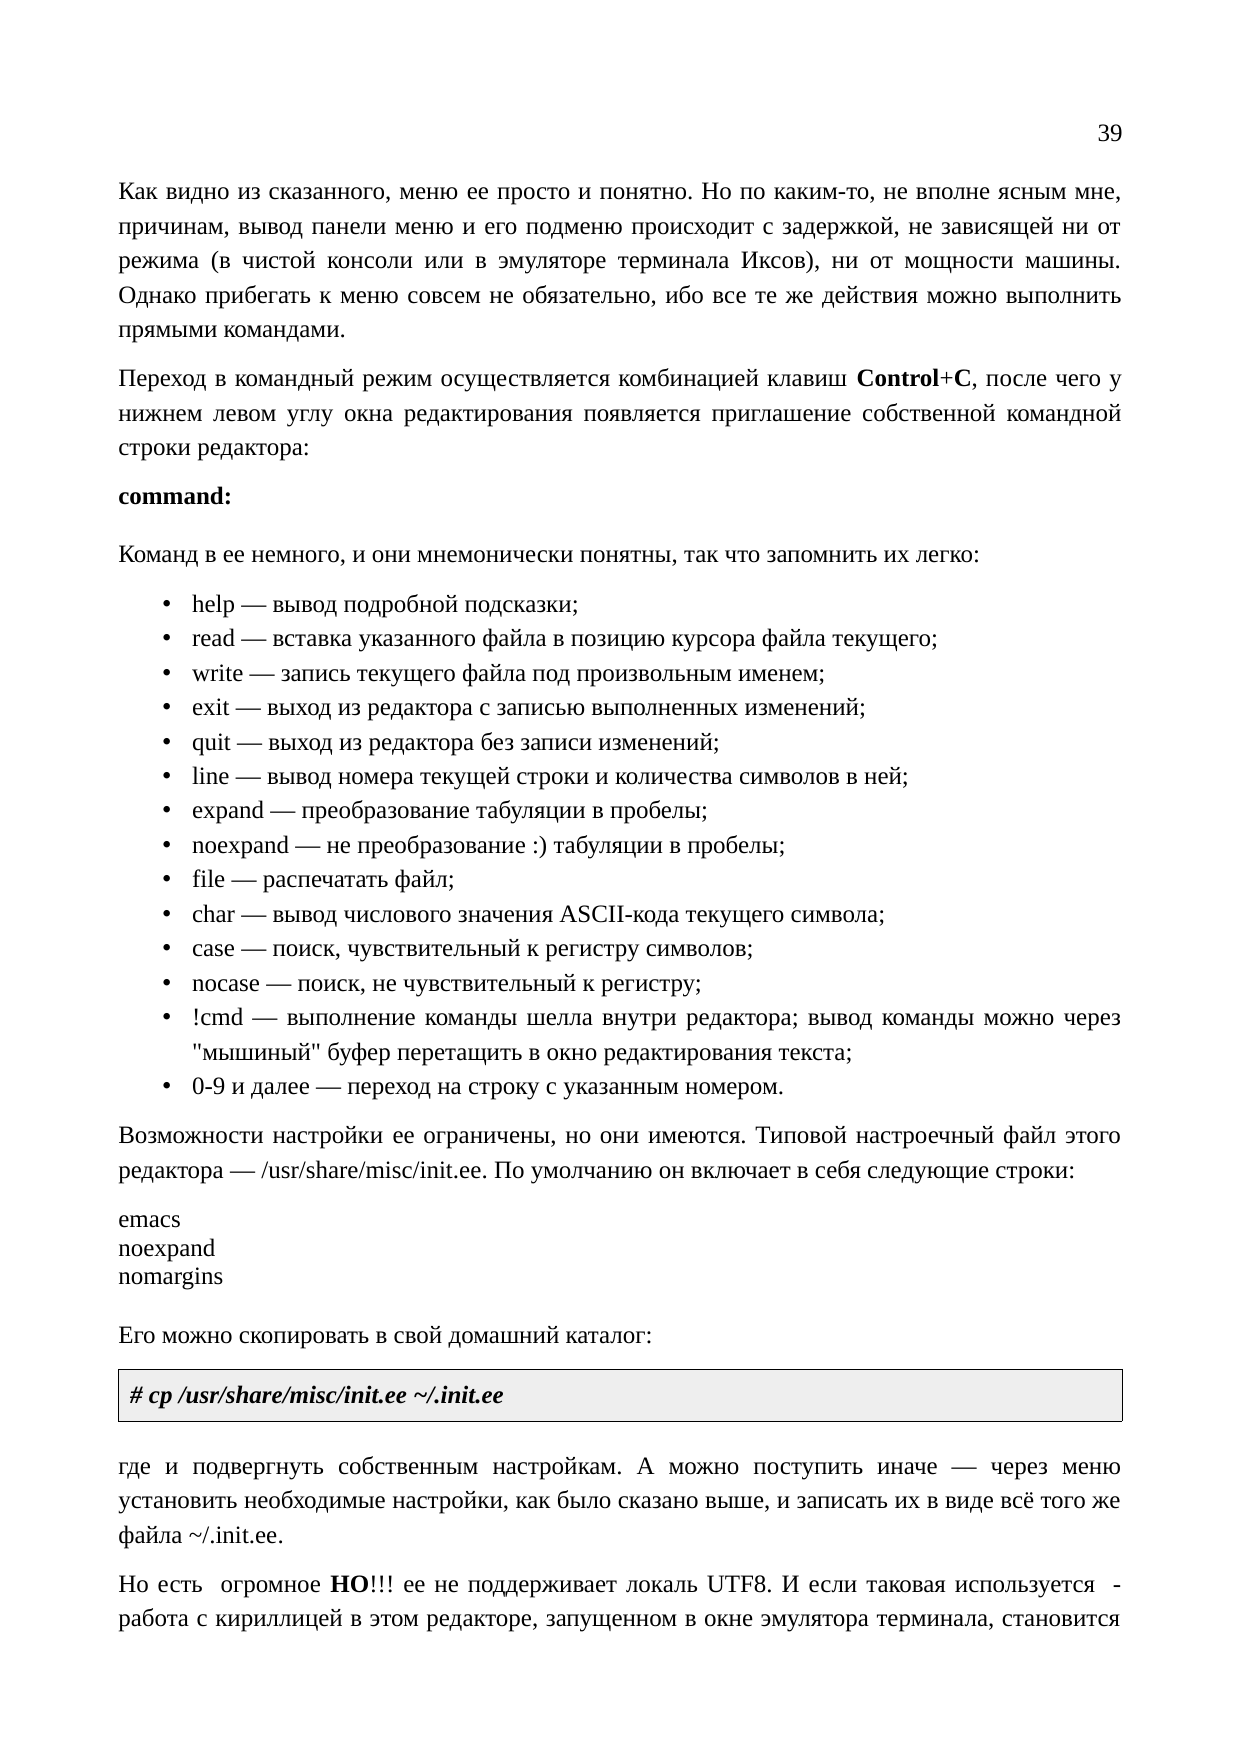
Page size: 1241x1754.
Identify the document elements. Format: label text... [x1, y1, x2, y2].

text nomargins [118, 1261, 1122, 1290]
list line — вывод номера текущей строки и количества символов в ней; [162, 761, 1122, 790]
list !cmd — выполнение команды шелла внутри редактора; вывод команды можно через "мышиный" буфер перетащить в окно редактирования текста; [162, 1002, 1122, 1066]
list read — вставка указанного файла в позицию курсора файла текущего; [162, 623, 1122, 652]
list case — поиск, чувствительный к регистру символов; [162, 933, 1122, 962]
list write — запись текущего файла под произвольным именем; [162, 658, 1122, 686]
list exit — выход из редактора с записью выполненных изменений; [162, 692, 1122, 721]
list 0-9 и далее — переход на строку с указанным номером. [162, 1071, 1122, 1100]
text # cp /usr/share/misc/init.ee ~/.init.ee [119, 1370, 1122, 1421]
text Но есть огромное НО!!! ee не поддерживает локаль UTF8. И если таковая используется - работа с кириллицей в этом редакторе, запущенном в окне эмулятора терминала, становится [118, 1569, 1122, 1632]
text где и подвергнуть собственным настройкам. А можно поступить иначе — через меню установить необходимые настройки, как было сказано выше, и записать их в виде всё того же файла ~/.init.ee. [118, 1451, 1122, 1548]
text emacs [118, 1204, 1122, 1233]
text Как видно из сказанного, меню ee просто и понятно. Но по каким-то, не вполне ясным мне, причинам, вывод панели меню и его подменю происходит с задержкой, не зависящей ни от режима (в чистой консоли или в эмуляторе терминала Иксов), ни от мощности машины. Однако прибегать к меню совсем не обязательно, ибо все те же действия можно выполнить прямыми командами. [118, 176, 1122, 343]
list help — вывод подробной подсказки; [162, 589, 1122, 617]
text Возможности настройки ee ограничены, но они имеются. Типовой настроечный файл этого редактора — /usr/share/misc/init.ee. По умолчанию он включает в себя следующие строки: [118, 1120, 1122, 1184]
text command: [118, 481, 1122, 510]
text Команд в ee немного, и они мнемонически понятны, так что запомнить их легко: [118, 539, 1122, 568]
list char — вывод числового значения ASCII-кода текущего символа; [162, 899, 1122, 928]
list expand — преобразование табуляции в пробелы; [162, 796, 1122, 824]
list nocase — поиск, не чувствительный к регистру; [162, 968, 1122, 997]
list quit — выход из редактора без записи изменений; [162, 727, 1122, 755]
text noexpand [118, 1233, 1122, 1261]
list noexpand — не преобразование :) табуляции в пробелы; [162, 830, 1122, 859]
list file — распечатать файл; [162, 864, 1122, 893]
text Переход в командный режим осуществляется комбинацией клавиш Control+C, после чего у нижнем левом углу окна редактирования появляется приглашение собственной командной строки редактора: [118, 363, 1122, 461]
text Его можно скопировать в свой домашний каталог: [118, 1320, 1122, 1348]
